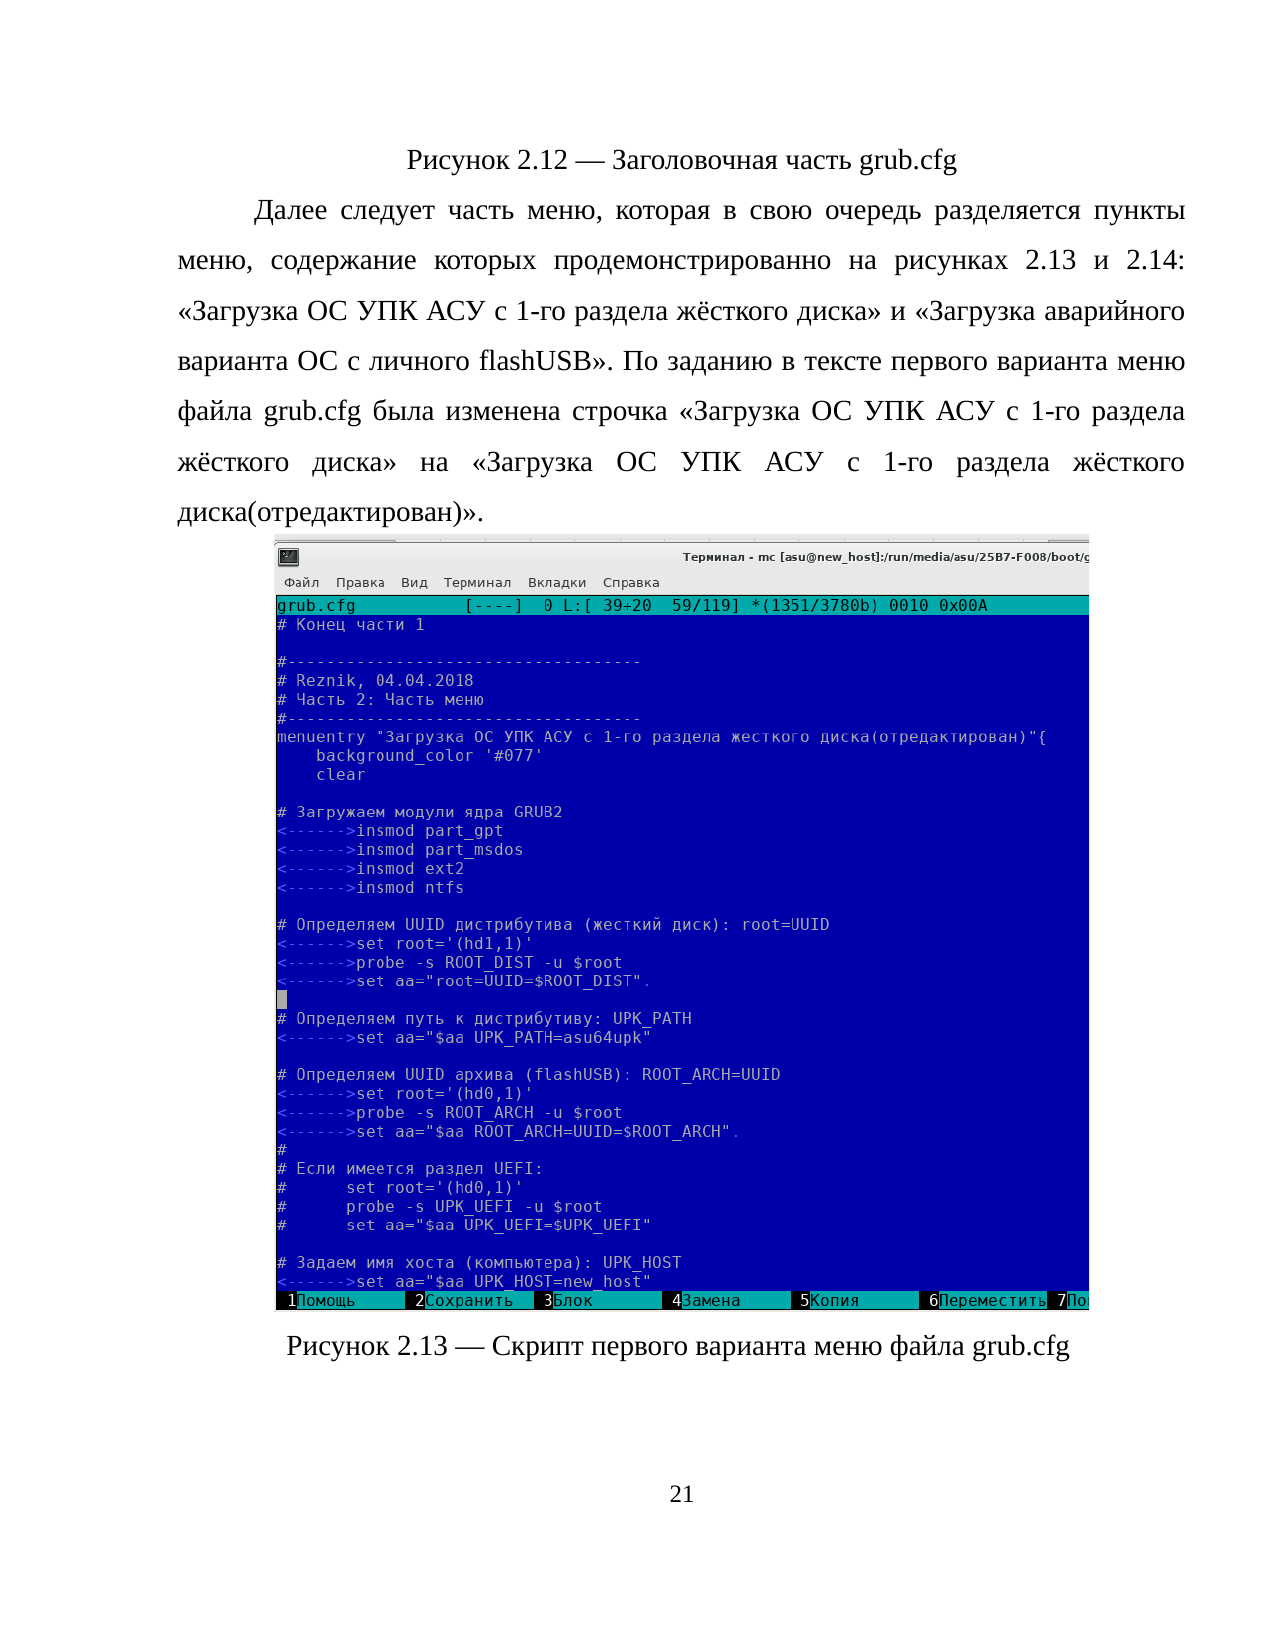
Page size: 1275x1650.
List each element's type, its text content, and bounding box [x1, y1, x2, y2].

text Рисунок 2.13 — Скрипт первого варианта меню файла grub.cfg [177, 544, 1186, 1362]
picture [274, 534, 941, 1312]
text Далее следует часть меню, которая в свою очередь разделяется пункты меню, содержание которых продемонстрированно на рисунках 2.13 и 2.14: «Загрузка ОС УПК АСУ с 1-го раздела жёсткого диска» и «Загрузка аварийного варианта ОС с личного flashUSB». По заданию в тексте первого варианта меню файла grub.cfg была изменена строчка «Загрузка ОС УПК АСУ с 1-го раздела жёсткого диска» на «Загрузка ОС УПК АСУ с 1-го раздела жёсткого диска(отредактирован)». [177, 192, 1186, 527]
text Рисунок 2.12 — Заголовочная часть grub.cfg [177, 142, 1186, 175]
